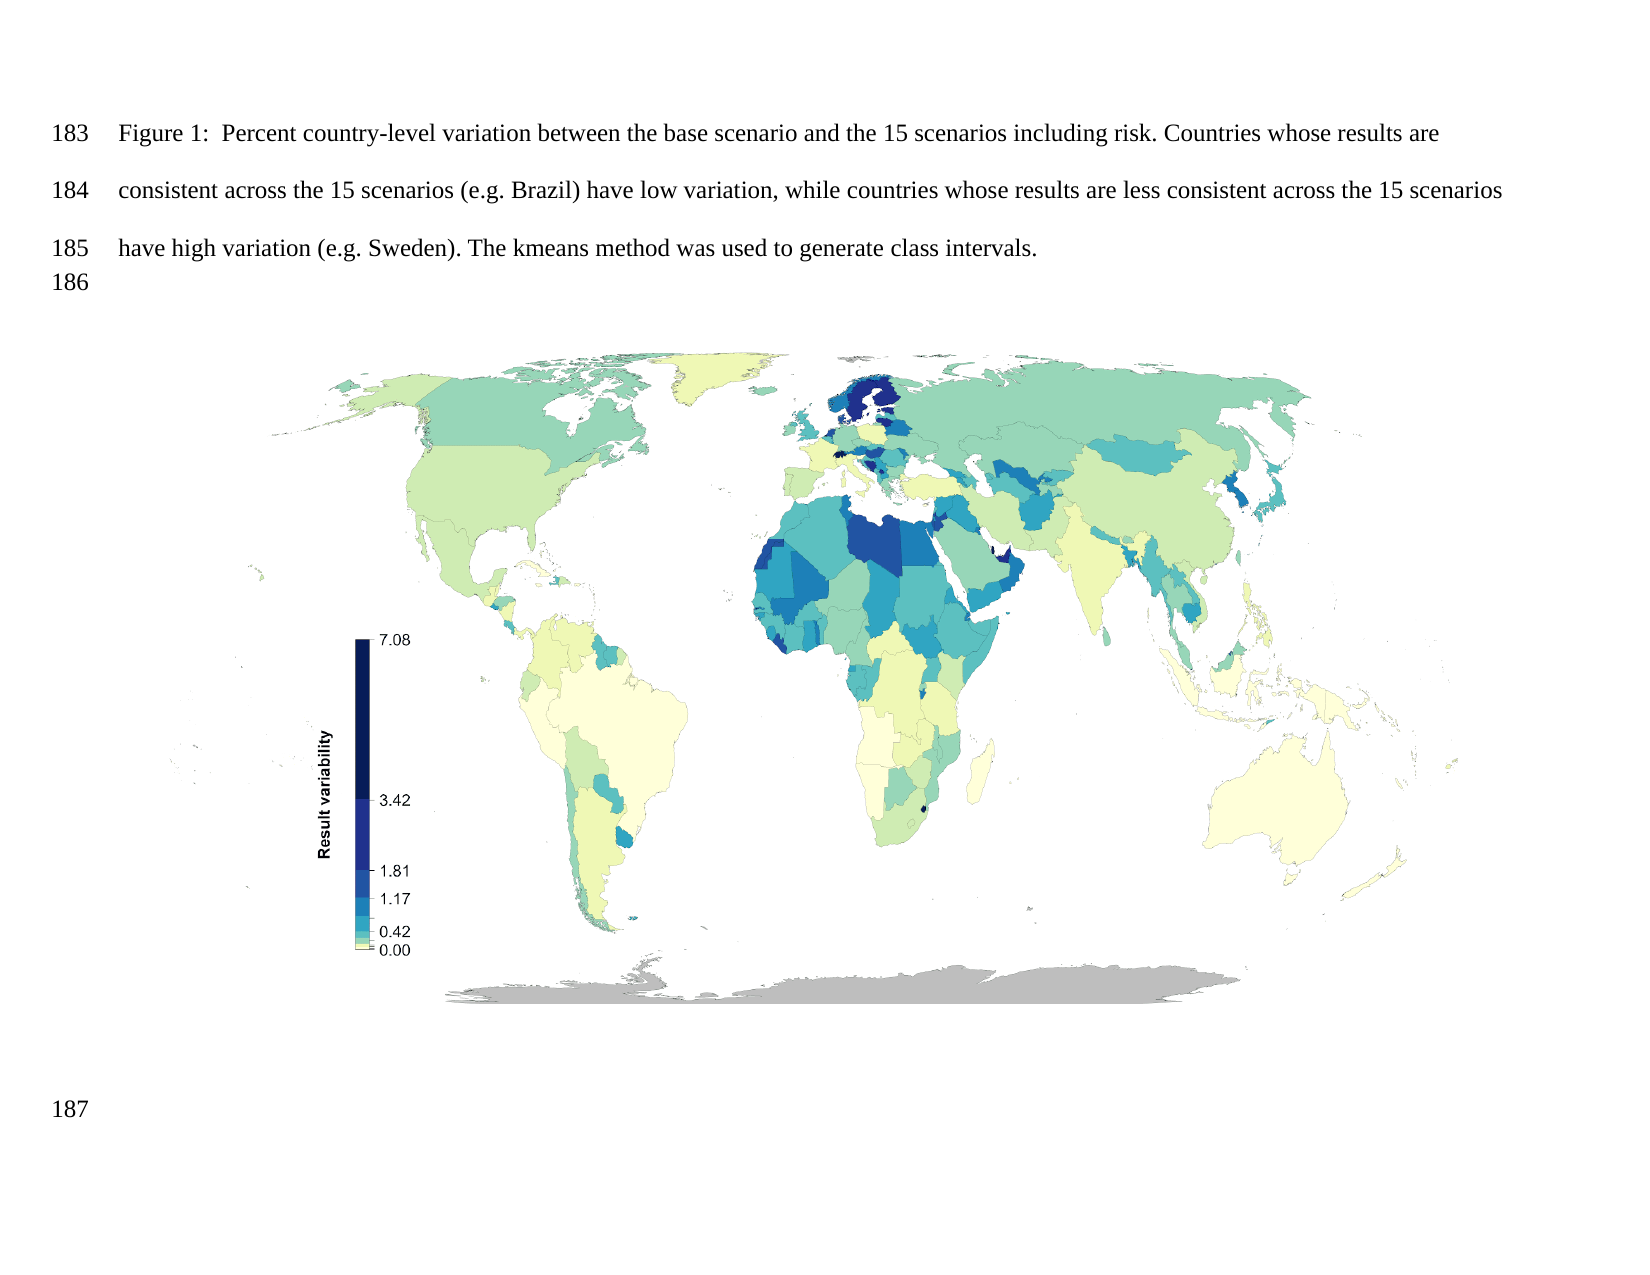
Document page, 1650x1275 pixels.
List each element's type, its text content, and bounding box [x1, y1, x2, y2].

text Figure 1: Percent country-level variation between the base scenario and the 15 scenarios including risk. Countries whose results are consistent across the 15 scenarios (e.g. Brazil) have low variation, while countries whose results are less consistent across the 15 scenarios have high variation (e.g. Sweden). The kmeans method was used to generate class intervals. [118, 118, 1532, 262]
